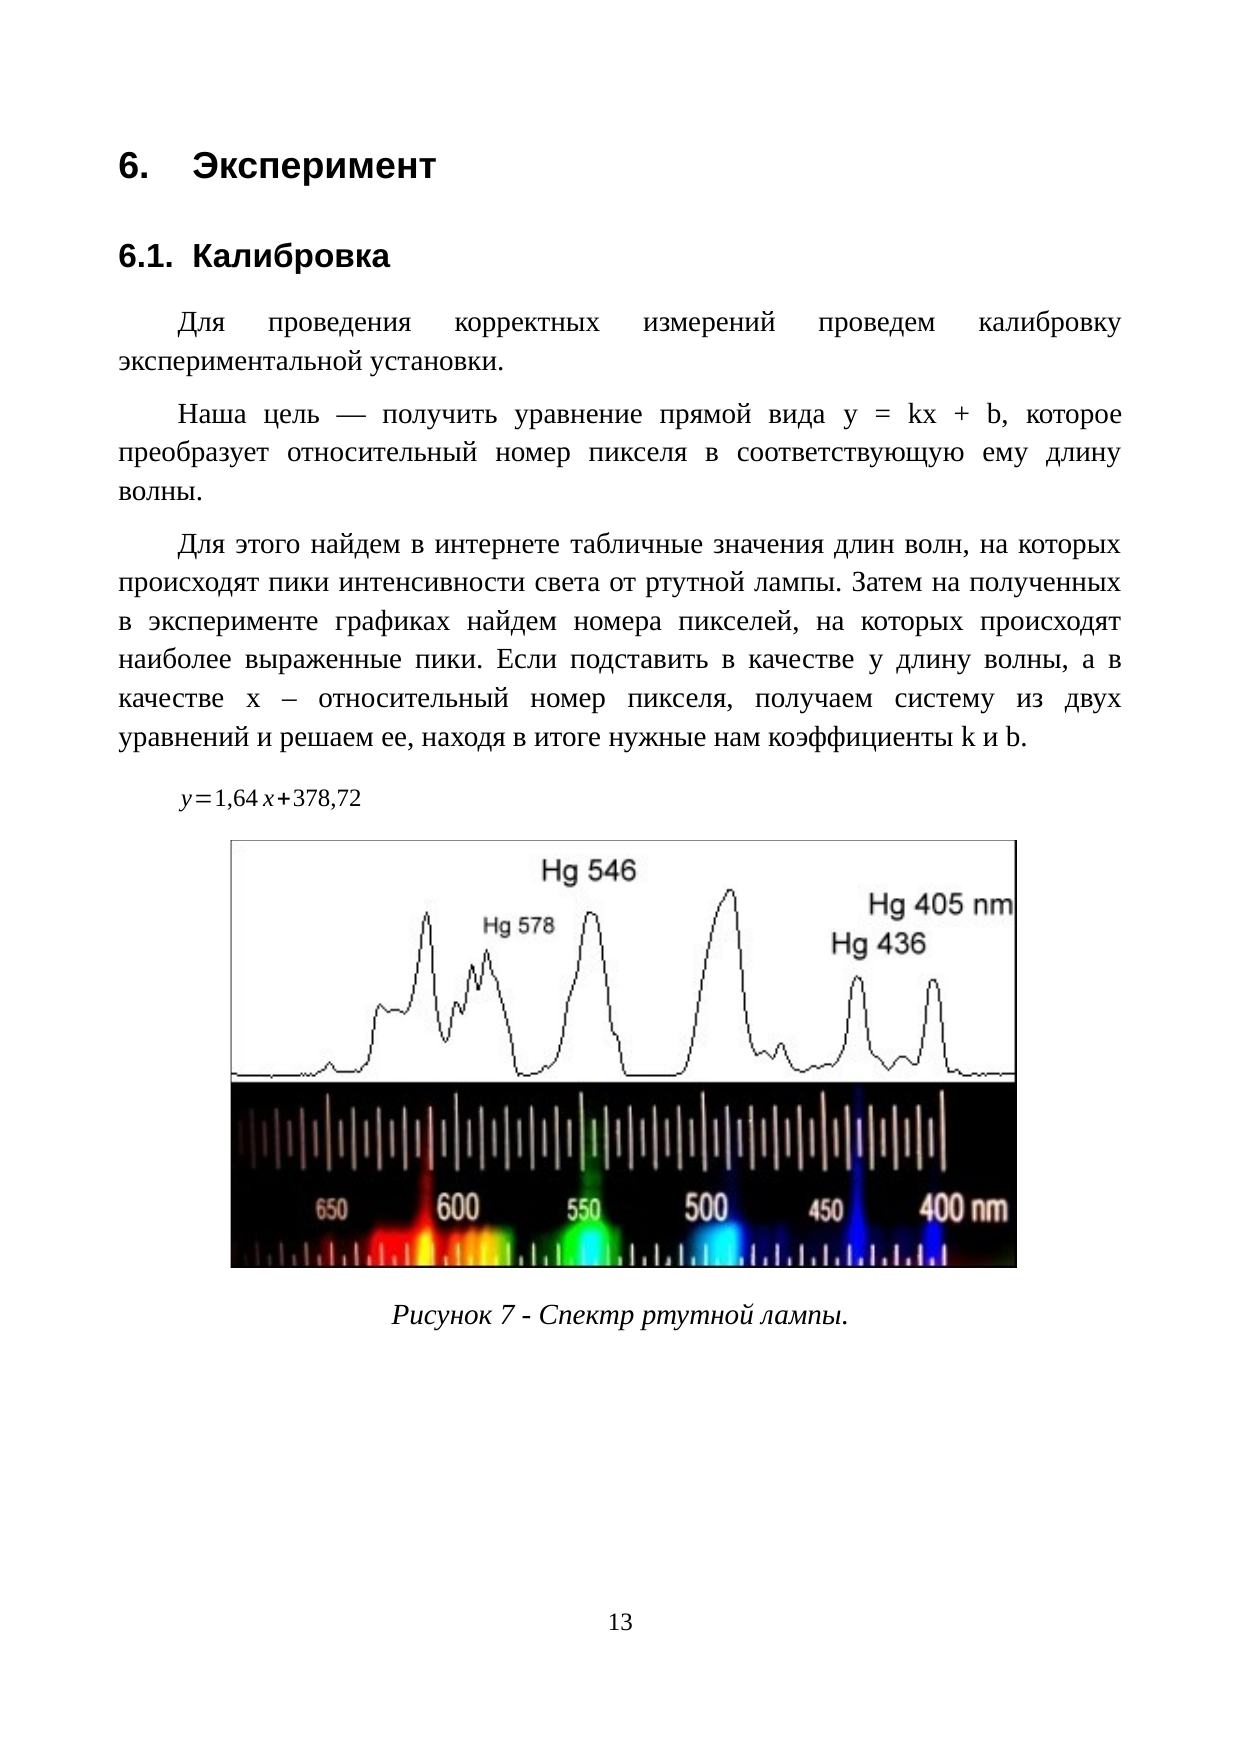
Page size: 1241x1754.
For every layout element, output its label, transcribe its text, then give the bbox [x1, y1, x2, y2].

picture [230, 840, 1017, 1268]
text Для проведения корректных измерений проведем калибровку экспериментальной установки. [118, 304, 1122, 376]
text Рисунок 7 - Спектр ртутной лампы. [118, 1297, 1122, 1331]
subtitle Калибровка [118, 236, 1122, 274]
text Наша цель — получить уравнение прямой вида y = kx + b, которое преобразует относительный номер пикселя в соответствующую ему длину волны. [118, 396, 1122, 506]
text Для этого найдем в интернете табличные значения длин волн, на которых происходят пики интенсивности света от ртутной лампы. Затем на полученных в эксперименте графиках найдем номера пикселей, на которых происходят наиболее выраженные пики. Если подставить в качестве y длину волны, а в качестве x – относительный номер пикселя, получаем систему из двух уравнений и решаем ее, находя в итоге нужные нам коэффициенты k и b. [118, 526, 1122, 752]
subtitle Эксперимент [118, 143, 1122, 186]
